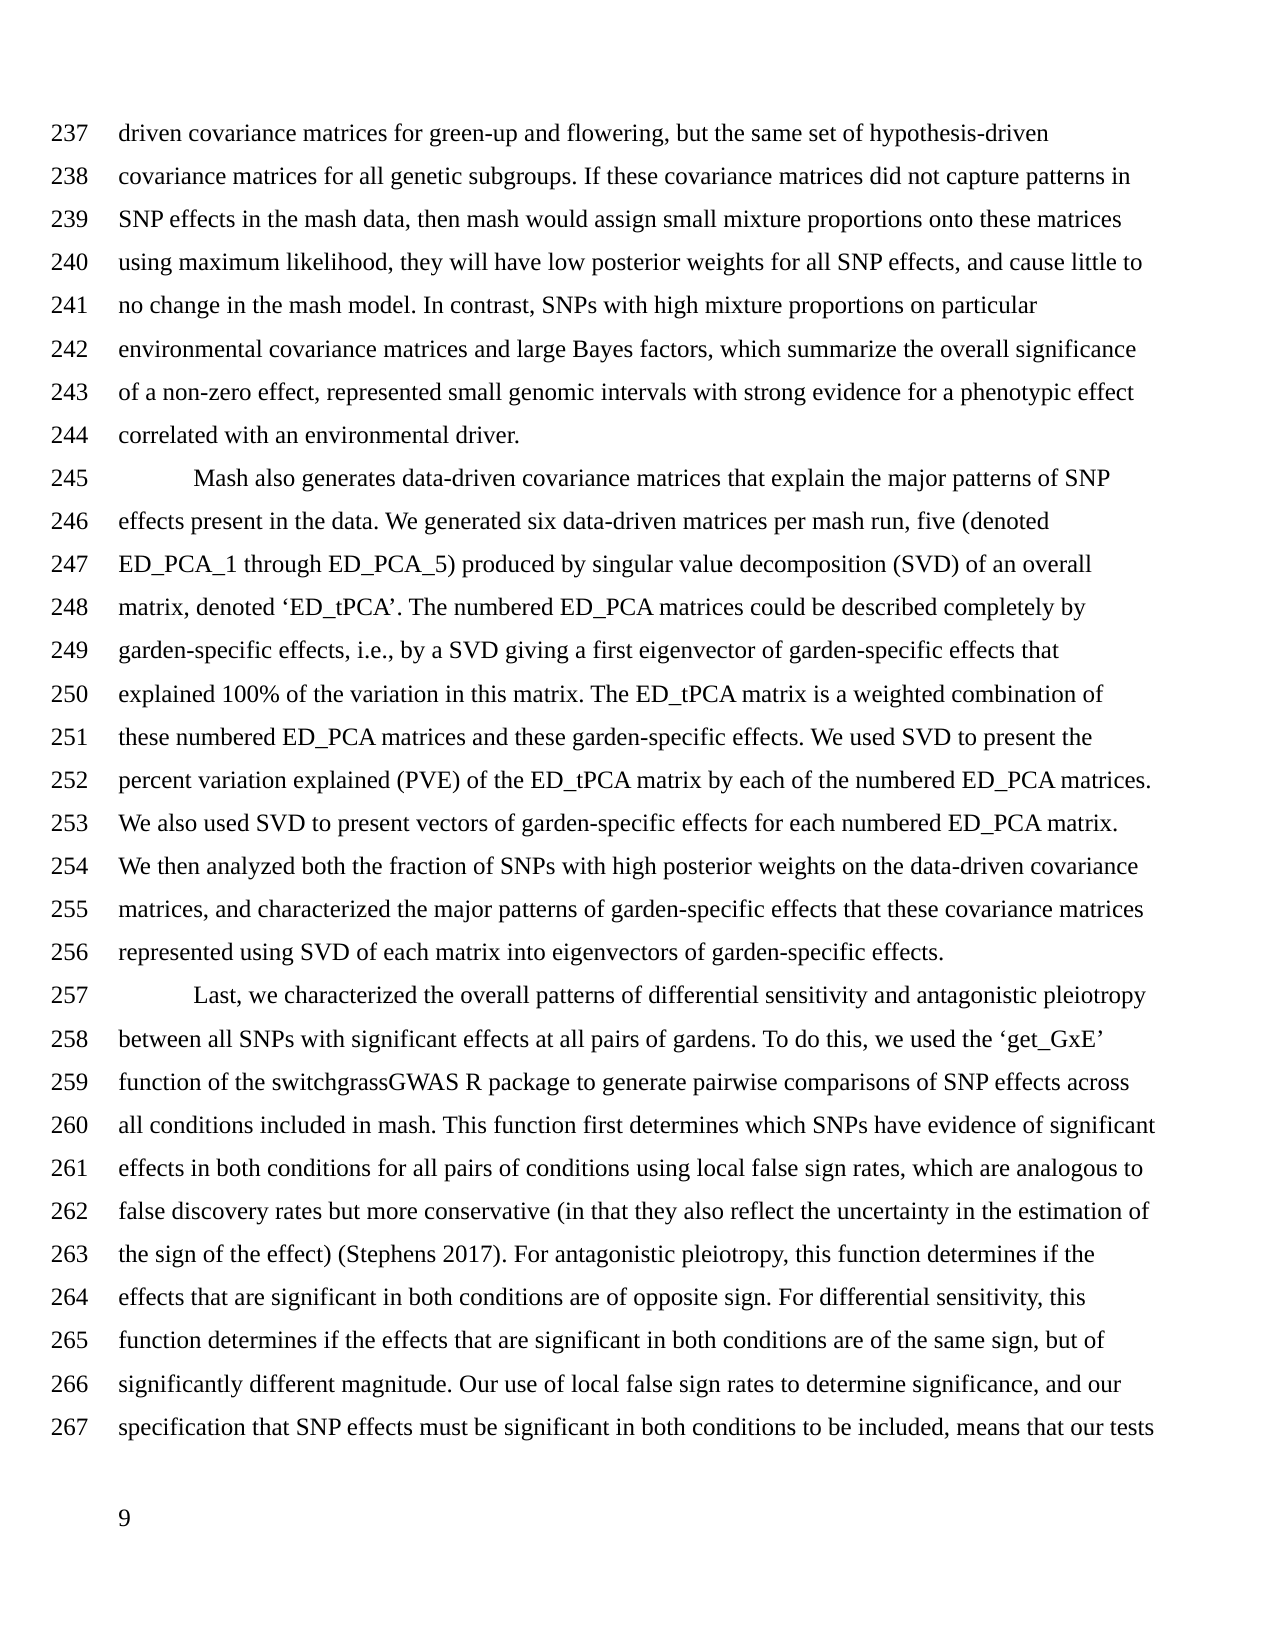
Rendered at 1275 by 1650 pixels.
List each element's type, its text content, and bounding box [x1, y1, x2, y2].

text Last, we characterized the overall patterns of differential sensitivity and antagonistic pleiotropy between all SNPs with significant effects at all pairs of gardens. To do this, we used the ‘get_GxE’ function of the switchgrassGWAS R package to generate pairwise comparisons of SNP effects across all conditions included in mash. This function first determines which SNPs have evidence of significant effects in both conditions for all pairs of conditions using local false sign rates, which are analogous to false discovery rates but more conservative (in that they also reflect the uncertainty in the estimation of the sign of the effect) (Stephens 2017). For antagonistic pleiotropy, this function determines if the effects that are significant in both conditions are of opposite sign. For differential sensitivity, this function determines if the effects that are significant in both conditions are of the same sign, but of significantly different magnitude. Our use of local false sign rates to determine significance, and our specification that SNP effects must be significant in both conditions to be included, means that our tests [118, 981, 1157, 1441]
text driven covariance matrices for green-up and flowering, but the same set of hypothesis-driven covariance matrices for all genetic subgroups. If these covariance matrices did not capture patterns in SNP effects in the mash data, then mash would assign small mixture proportions onto these matrices using maximum likelihood, they will have low posterior weights for all SNP effects, and cause little to no change in the mash model. In contrast, SNPs with high mixture proportions on particular environmental covariance matrices and large Bayes factors, which summarize the overall significance of a non-zero effect, represented small genomic intervals with strong evidence for a phenotypic effect correlated with an environmental driver. [118, 118, 1157, 449]
text Mash also generates data-driven covariance matrices that explain the major patterns of SNP effects present in the data. We generated six data-driven matrices per mash run, five (denoted ED_PCA_1 through ED_PCA_5) produced by singular value decomposition (SVD) of an overall matrix, denoted ‘ED_tPCA’. The numbered ED_PCA matrices could be described completely by garden-specific effects, i.e., by a SVD giving a first eigenvector of garden-specific effects that explained 100% of the variation in this matrix. The ED_tPCA matrix is a weighted combination of these numbered ED_PCA matrices and these garden-specific effects. We used SVD to present the percent variation explained (PVE) of the ED_tPCA matrix by each of the numbered ED_PCA matrices. We also used SVD to present vectors of garden-specific effects for each numbered ED_PCA matrix. We then analyzed both the fraction of SNPs with high posterior weights on the data-driven covariance matrices, and characterized the major patterns of garden-specific effects that these covariance matrices represented using SVD of each matrix into eigenvectors of garden-specific effects. [118, 463, 1157, 966]
